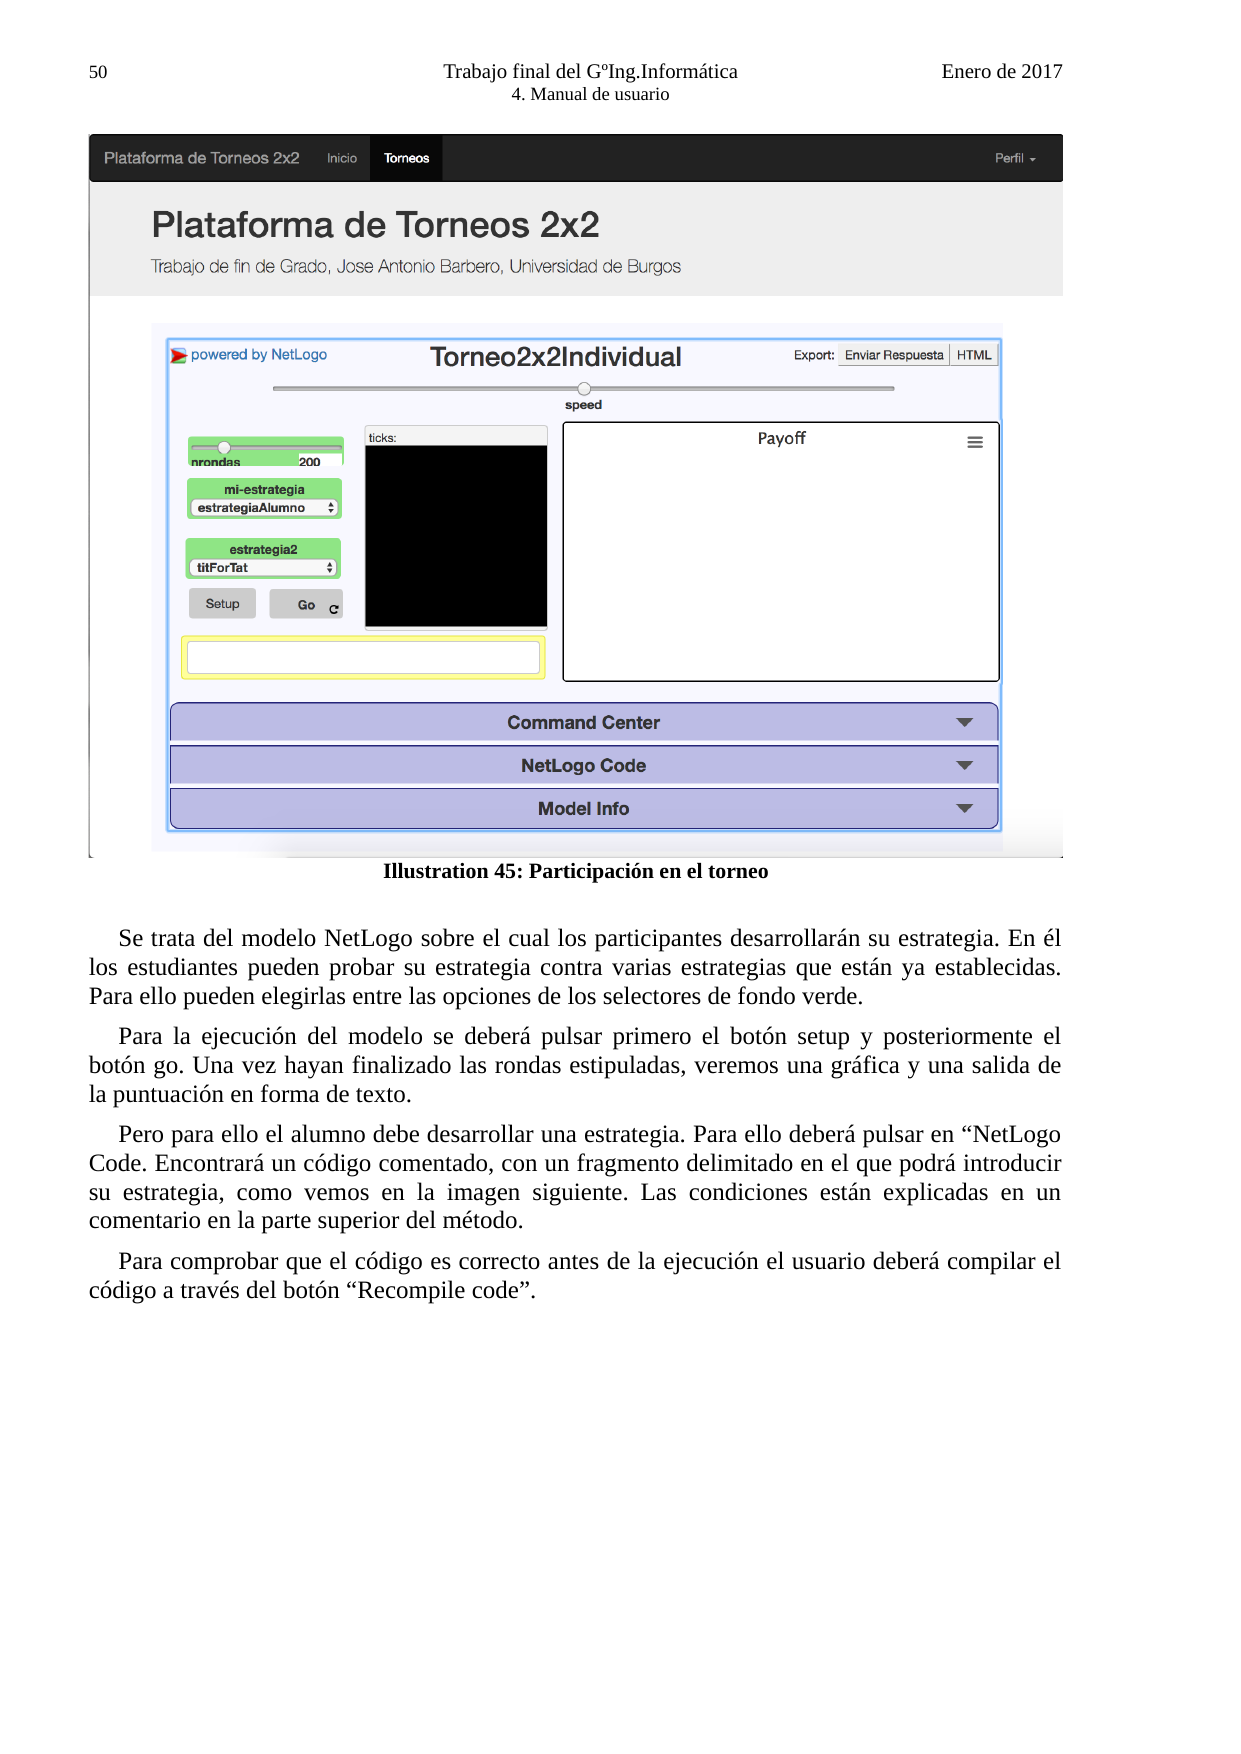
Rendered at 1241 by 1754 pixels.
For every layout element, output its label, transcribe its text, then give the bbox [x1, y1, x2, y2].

text Se trata del modelo NetLogo sobre el cual los participantes desarrollarán su estrategia. En él los estudiantes pueden probar su estrategia contra varias estrategias que están ya establecidas. Para ello pueden elegirlas entre las opciones de los selectores de fondo verde. [88, 923, 1063, 1009]
picture [88, 134, 1063, 858]
text Para la ejecución del modelo se deberá pulsar primero el botón setup y posteriormente el botón go. Una vez hayan finalizado las rondas estipuladas, veremos una gráfica y una salida de la puntuación en forma de texto. [88, 1021, 1063, 1108]
text Pero para ello el alumno debe desarrollar una estrategia. Para ello deberá pulsar en “NetLogo Code. Encontrará un código comentado, con un fragmento delimitado en el que podrá introducir su estrategia, como vemos en la imagen siguiente. Las condiciones están explicadas en un comentario en la parte superior del método. [88, 1119, 1063, 1234]
text Para comprobar que el código es correcto antes de la ejecución el usuario deberá compilar el código a través del botón “Recompile code”. [88, 1246, 1063, 1304]
text Illustration 45: Participación en el torneo [88, 858, 1063, 883]
